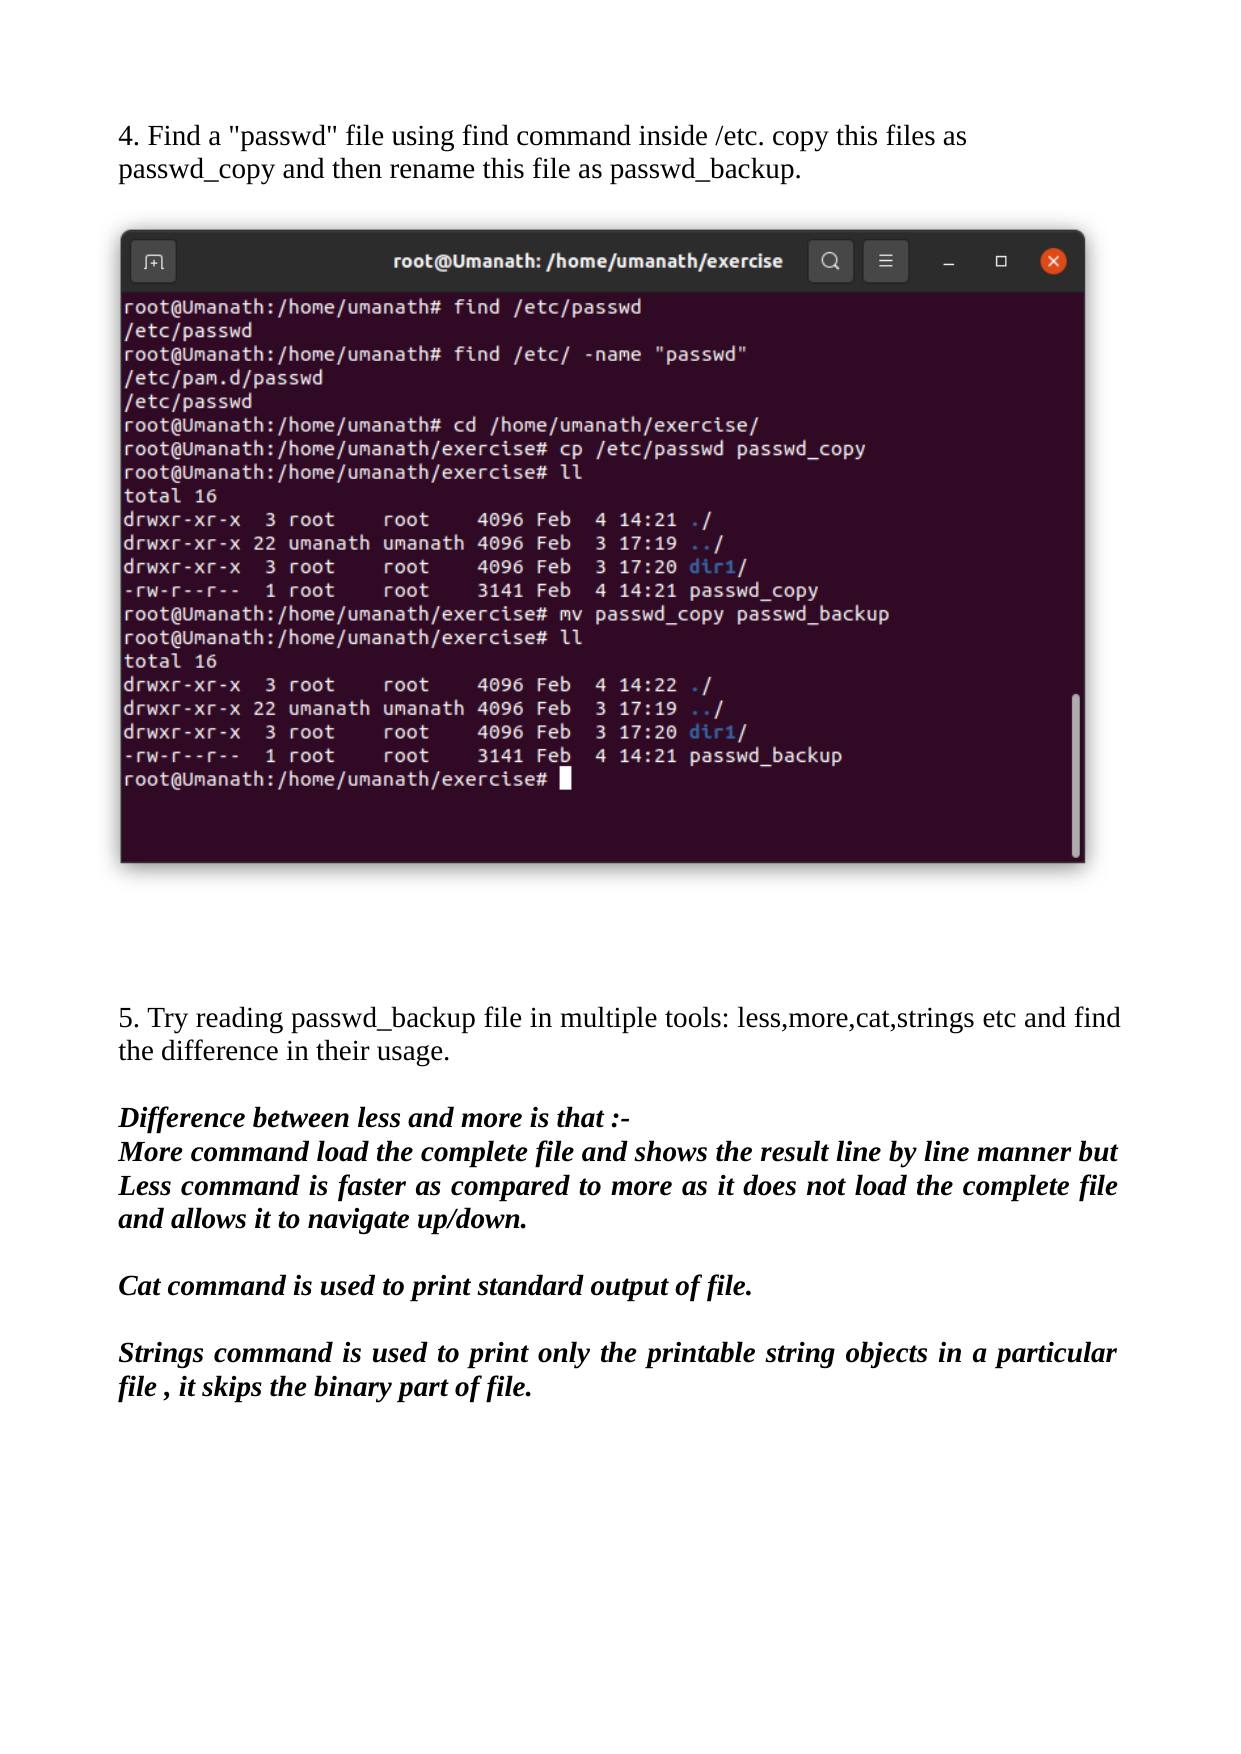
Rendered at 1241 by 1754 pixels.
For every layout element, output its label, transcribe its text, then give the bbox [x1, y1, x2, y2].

text Cat command is used to print standard output of file. [118, 1268, 1122, 1302]
picture [88, 201, 1118, 900]
text 5. Try reading passwd_backup file in multiple tools: less,more,cat,strings etc and find the difference in their usage. [118, 1000, 1122, 1067]
text Strings command is used to print only the printable string objects in a particular file , it skips the binary part of file. [118, 1335, 1122, 1402]
text passwd_copy and then rename this file as passwd_backup. [118, 152, 1122, 185]
text Difference between less and more is that :- [118, 1101, 1122, 1134]
text More command load the complete file and shows the result line by line manner but Less command is faster as compared to more as it does not load the complete file and allows it to navigate up/down. [118, 1134, 1122, 1235]
text 4. Find a "passwd" file using find command inside /etc. copy this files as [118, 118, 1122, 152]
